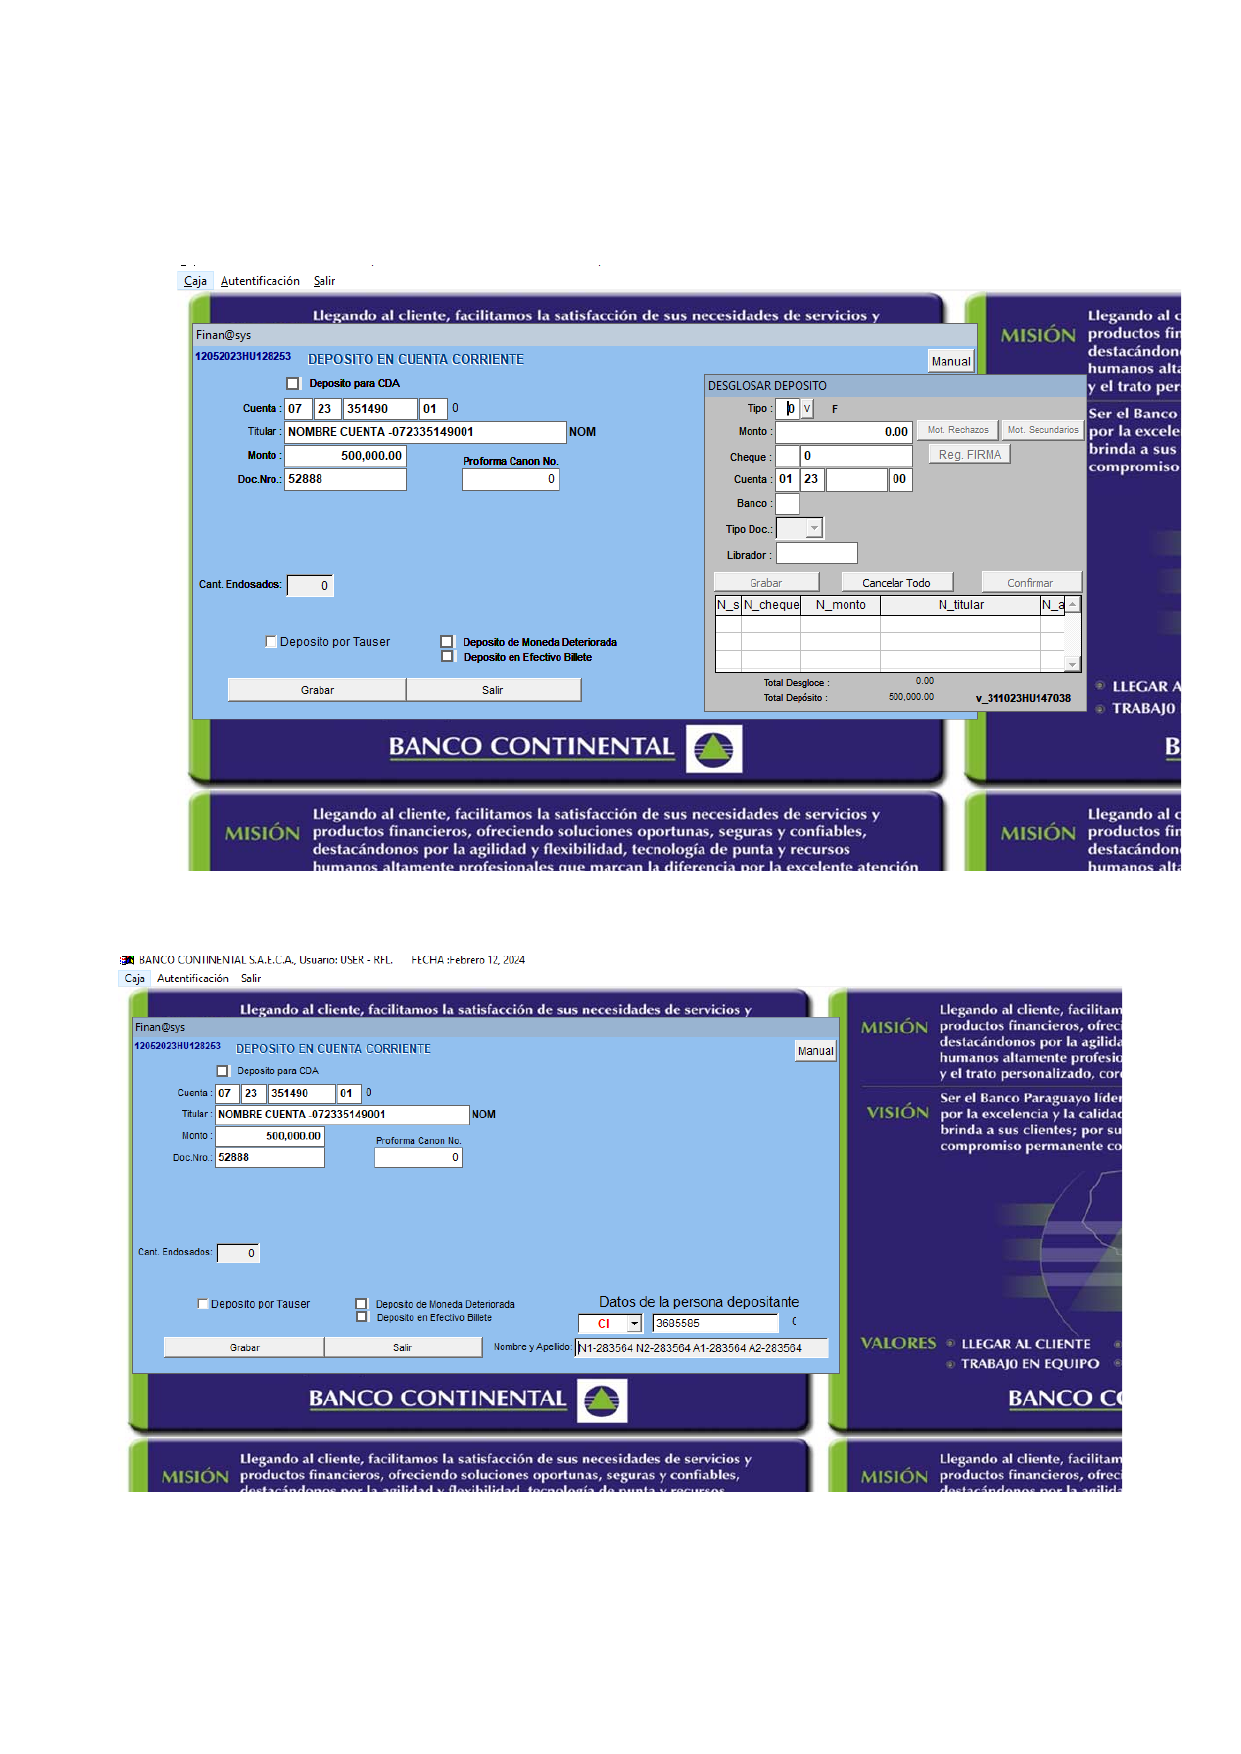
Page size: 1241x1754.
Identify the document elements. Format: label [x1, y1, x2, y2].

picture [177, 265, 1182, 871]
picture [118, 956, 1123, 1492]
